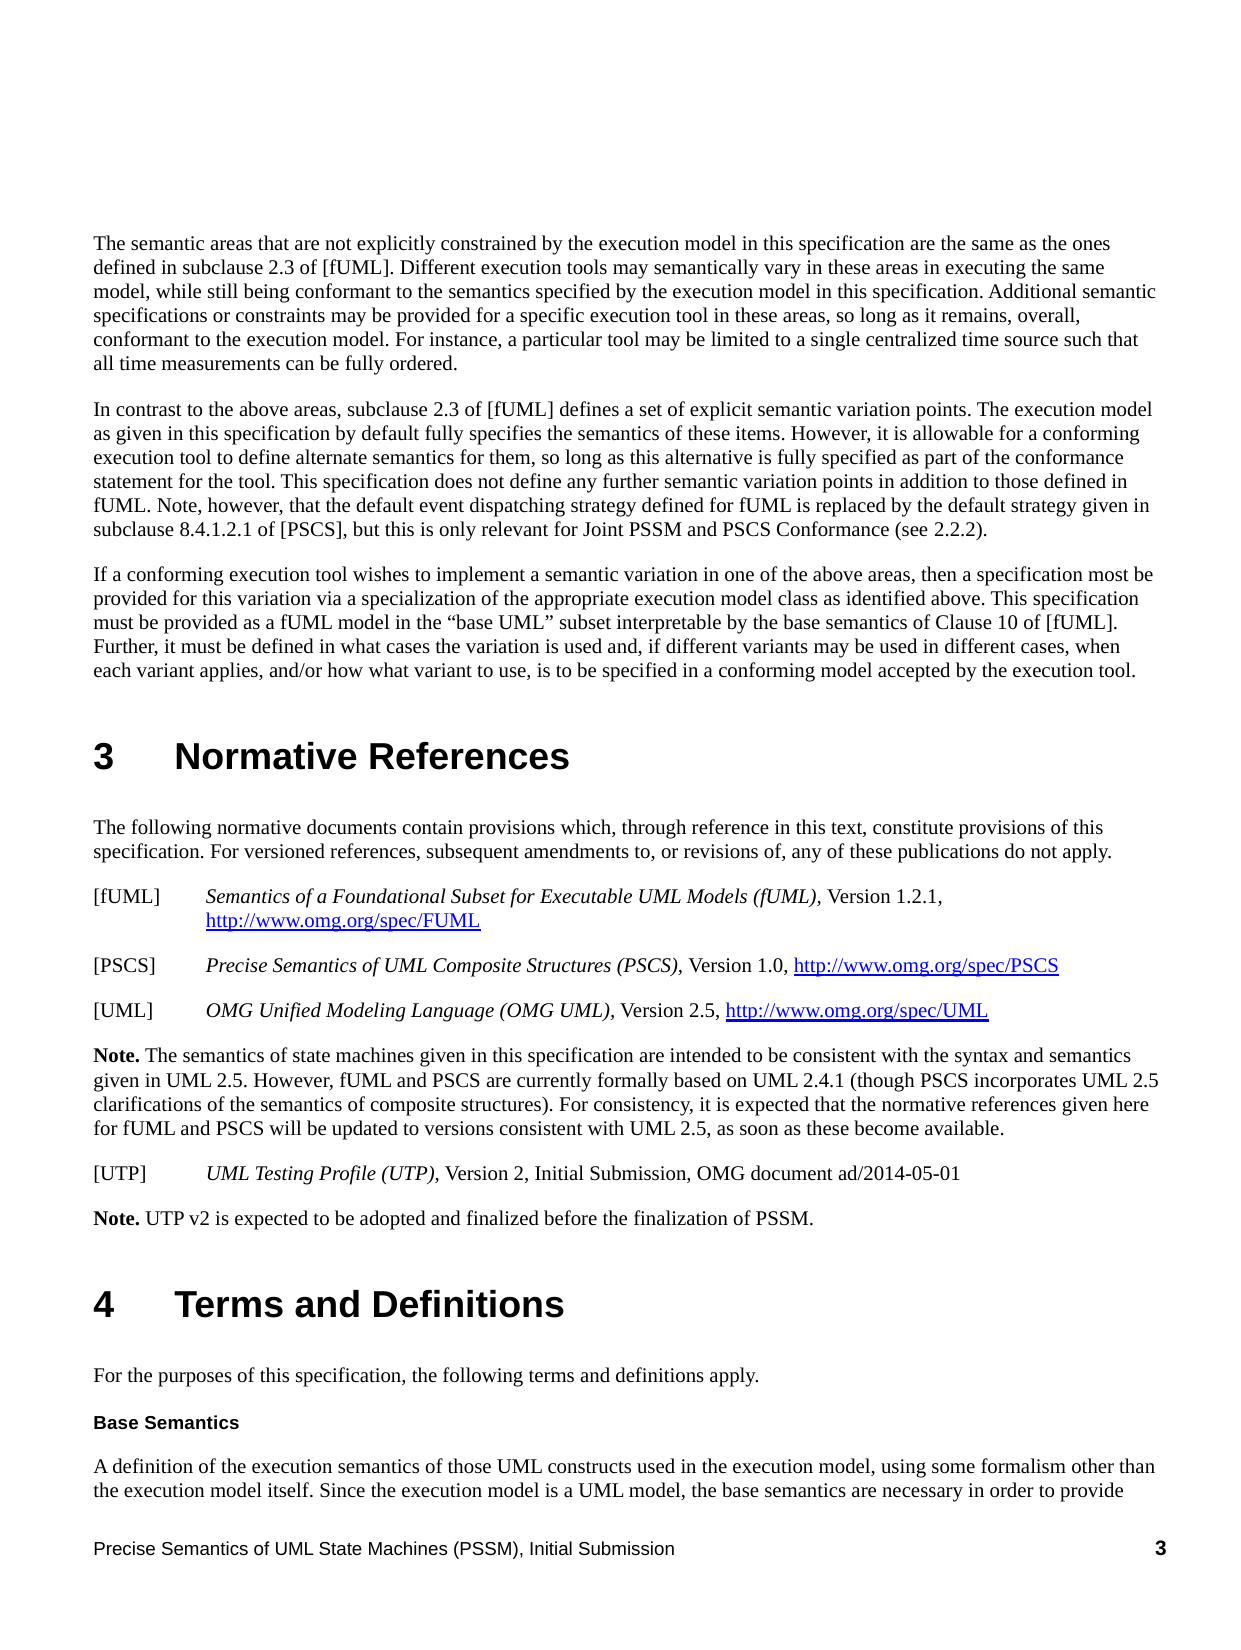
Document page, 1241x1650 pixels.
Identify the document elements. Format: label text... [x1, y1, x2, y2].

text A definition of the execution semantics of those UML constructs used in the execution model, using some formalism other than the execution model itself. Since the execution model is a UML model, the base semantics are necessary in order to provide [93, 1454, 1164, 1502]
text Note. The semantics of state machines given in this specification are intended to be consistent with the syntax and semantics given in UML 2.5. However, fUML and PSCS are currently formally based on UML 2.4.1 (though PSCS incorporates UML 2.5 clarifications of the semantics of composite structures). For consistency, it is expected that the normative references given here for fUML and PSCS will be updated to versions consistent with UML 2.5, as soon as these become available. [93, 1043, 1164, 1140]
text [UTP] UML Testing Profile (UTP), Version 2, Initial Submission, OMG document ad/2014-05-01 [93, 1161, 1164, 1185]
text [UML] OMG Unified Modeling Language (OMG UML), Version 2.5, http://www.omg.org/spec/UML [93, 998, 1164, 1022]
text For the purposes of this specification, the following terms and definitions apply. [93, 1363, 1164, 1387]
text Note. UTP v2 is expected to be adopted and finalized before the finalization of PSSM. [93, 1206, 1164, 1230]
text The following normative documents contain provisions which, through reference in this text, constitute provisions of this specification. For versioned references, subsequent amendments to, or revisions of, any of these publications do not apply. [93, 815, 1164, 863]
text [fUML] Semantics of a Foundational Subset for Executable UML Models (fUML), Version 1.2.1, http://www.omg.org/spec/FUML [93, 884, 1164, 932]
subtitle Normative References [93, 734, 1164, 777]
subtitle Base Semantics [93, 1412, 1164, 1433]
text If a conforming execution tool wishes to implement a semantic variation in one of the above areas, then a specification most be provided for this variation via a specialization of the appropriate execution model class as identified above. This specification must be provided as a fUML model in the “base UML” subset interpretable by the base semantics of Clause 10 of [fUML]. Further, it must be defined in what cases the variation is used and, if different variants may be used in different cases, when each variant applies, and/or how what variant to use, is to be specified in a conforming model accepted by the execution tool. [93, 562, 1164, 682]
text In contrast to the above areas, subclause 2.3 of [fUML] defines a set of explicit semantic variation points. The execution model as given in this specification by default fully specifies the semantics of these items. However, it is allowable for a conforming execution tool to define alternate semantics for them, so long as this alternative is fully specified as part of the conformance statement for the tool. This specification does not define any further semantic variation points in addition to those defined in fUML. Note, however, that the default event dispatching strategy defined for fUML is replaced by the default strategy given in subclause 8.4.1.2.1 of [PSCS], but this is only relevant for Joint PSSM and PSCS Conformance (see 2.2.2). [93, 396, 1164, 541]
text The semantic areas that are not explicitly constrained by the execution model in this specification are the same as the ones defined in subclause 2.3 of [fUML]. Different execution tools may semantically vary in these areas in executing the same model, while still being conformant to the semantics specified by the execution model in this specification. Additional semantic specifications or constraints may be provided for a specific execution tool in these areas, so long as it remains, overall, conformant to the execution model. For instance, a particular tool may be limited to a single centralized time source such that all time measurements can be fully ordered. [93, 231, 1164, 375]
text [PSCS] Precise Semantics of UML Composite Structures (PSCS), Version 1.0, http://www.omg.org/spec/PSCS [93, 953, 1164, 977]
subtitle Terms and Definitions [93, 1282, 1164, 1325]
